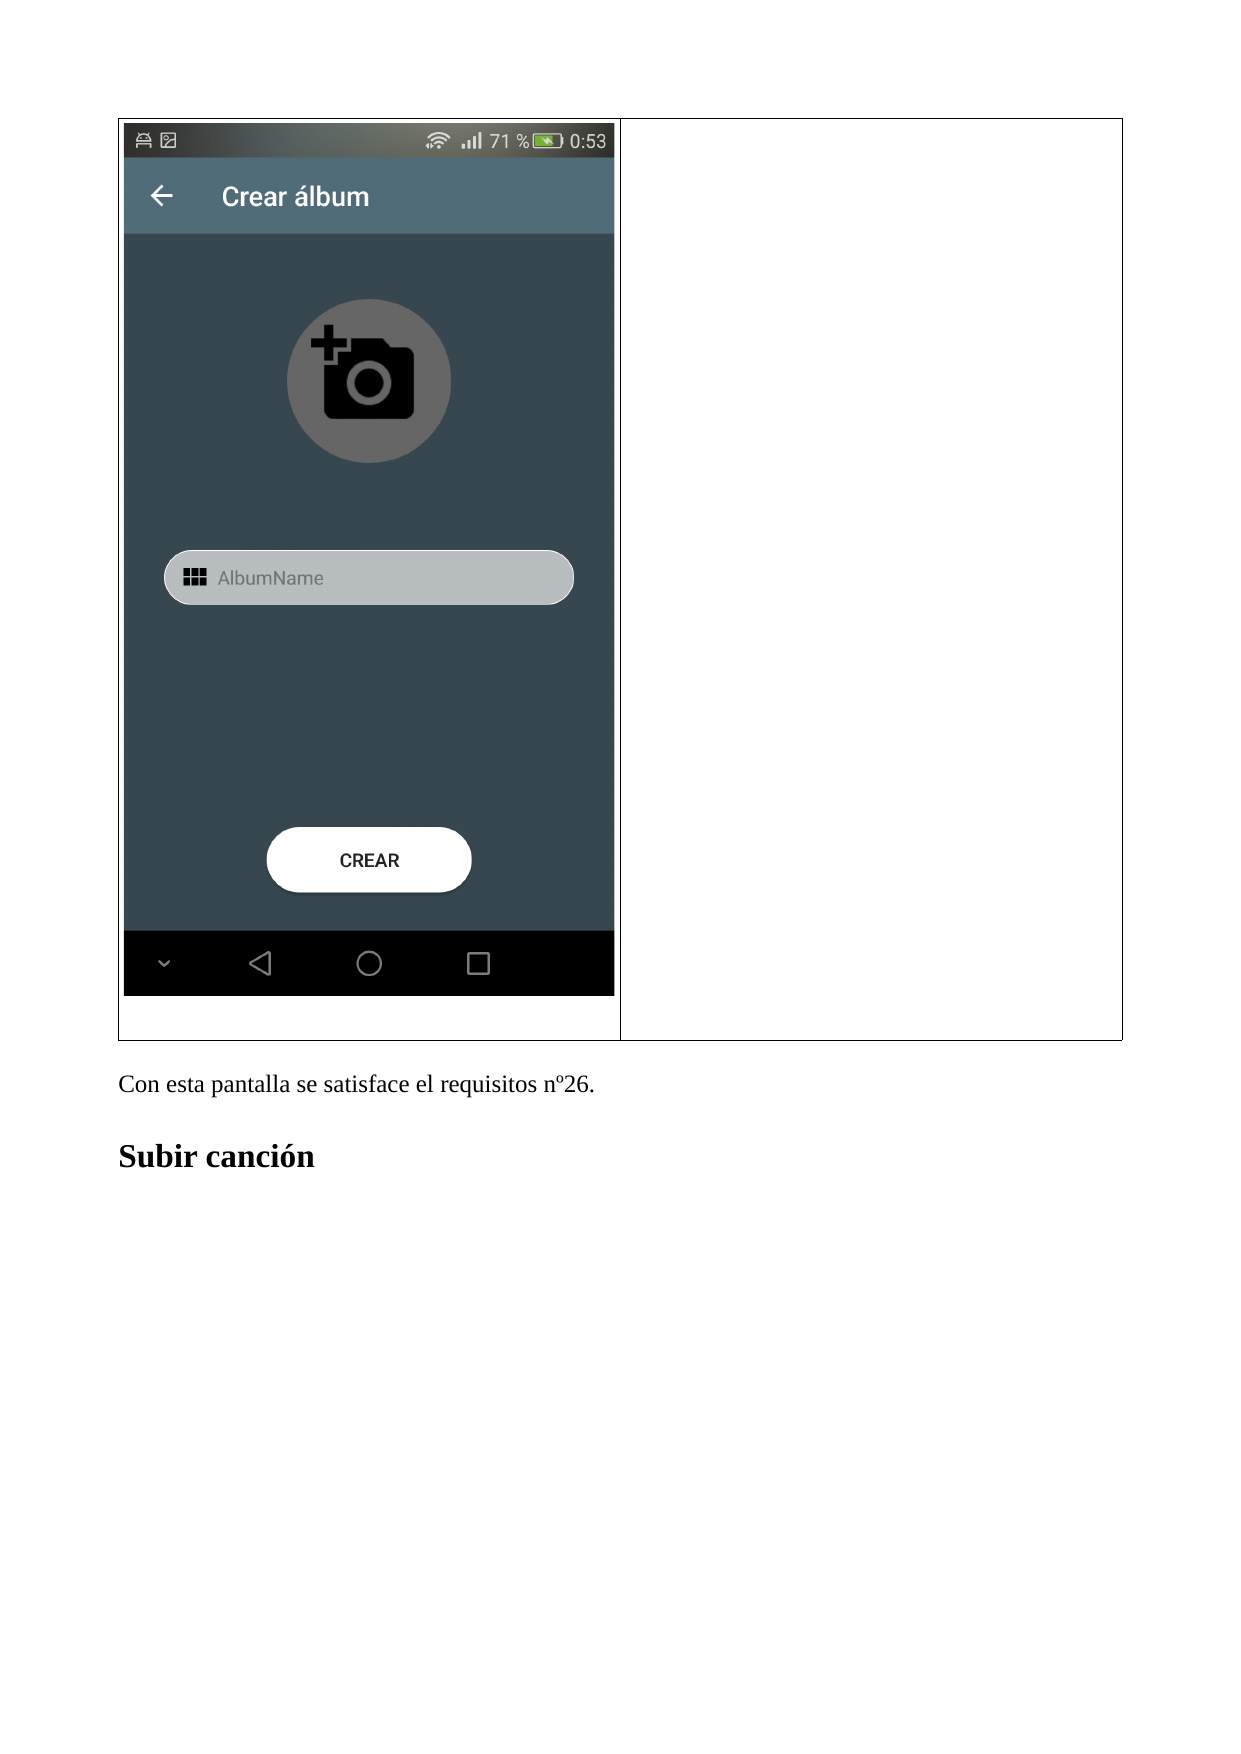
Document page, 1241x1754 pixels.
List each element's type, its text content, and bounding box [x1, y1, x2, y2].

table_header [119, 119, 620, 1040]
table_header [621, 119, 1122, 1040]
text Con esta pantalla se satisface el requisitos nº26. [118, 1069, 1122, 1098]
picture [123, 123, 615, 996]
text Subir canción [118, 1136, 1122, 1174]
